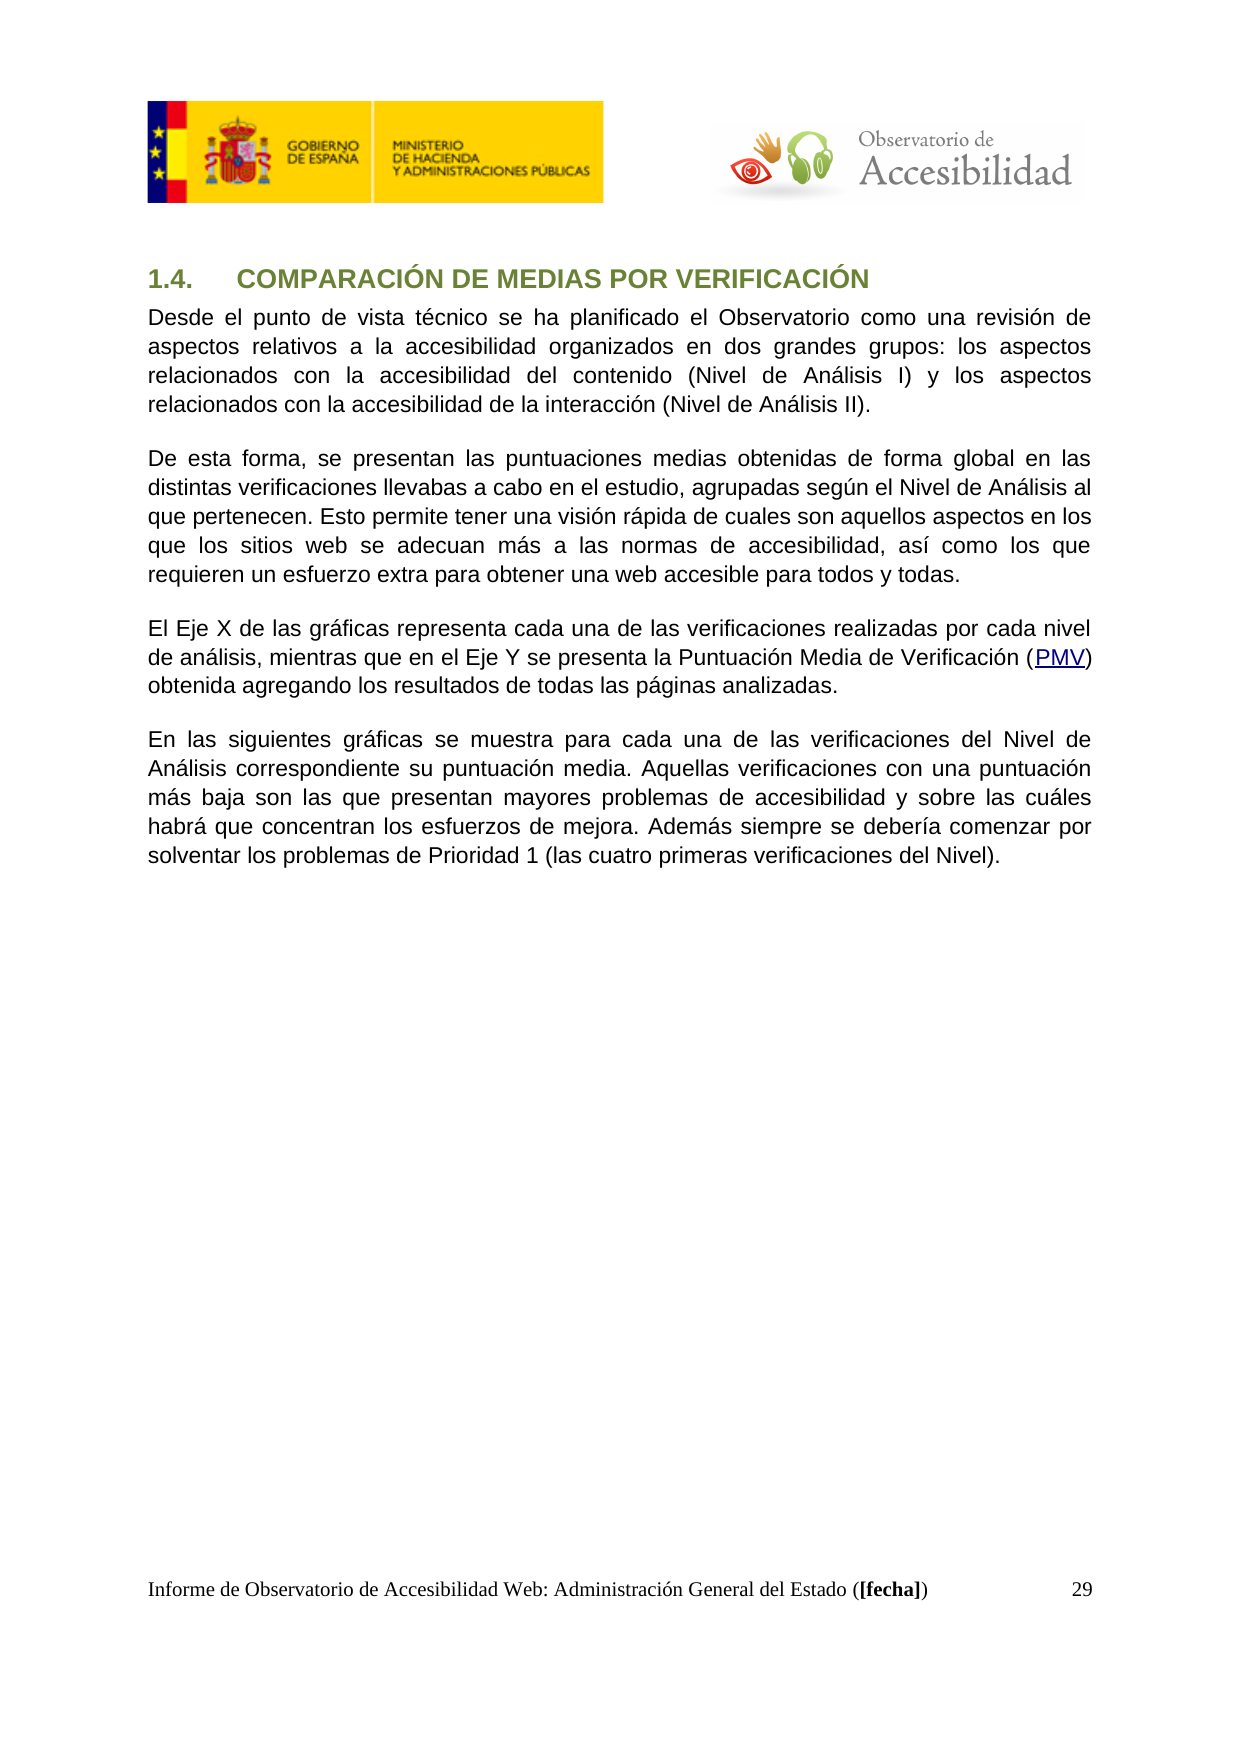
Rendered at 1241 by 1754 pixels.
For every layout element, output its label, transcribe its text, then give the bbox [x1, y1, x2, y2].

text De esta forma, se presentan las puntuaciones medias obtenidas de forma global en las distintas verificaciones llevabas a cabo en el estudio, agrupadas según el Nivel de Análisis al que pertenecen. Esto permite tener una visión rápida de cuales son aquellos aspectos en los que los sitios web se adecuan más a las normas de accesibilidad, así como los que requieren un esfuerzo extra para obtener una web accesible para todos y todas. [148, 445, 1092, 587]
text En las siguientes gráficas se muestra para cada una de las verificaciones del Nivel de Análisis correspondiente su puntuación media. Aquellas verificaciones con una puntuación más baja son las que presentan mayores problemas de accesibilidad y sobre las cuáles habrá que concentran los esfuerzos de mejora. Además siempre se debería comenzar por solventar los problemas de Prioridad 1 (las cuatro primeras verificaciones del Nivel). [148, 726, 1092, 868]
picture [147, 101, 604, 203]
text El Eje X de las gráficas representa cada una de las verificaciones realizadas por cada nivel de análisis, mientras que en el Eje Y se presenta la Puntuación Media de Verificación (PMV) obtenida agregando los resultados de todas las páginas analizadas. [148, 614, 1092, 699]
list Comparación de medias por verificación [148, 263, 1092, 294]
picture [710, 122, 1086, 205]
text Desde el punto de vista técnico se ha planificado el Observatorio como una revisión de aspectos relativos a la accesibilidad organizados en dos grandes grupos: los aspectos relacionados con la accesibilidad del contenido (Nivel de Análisis I) y los aspectos relacionados con la accesibilidad de la interacción (Nivel de Análisis II). [148, 304, 1092, 417]
